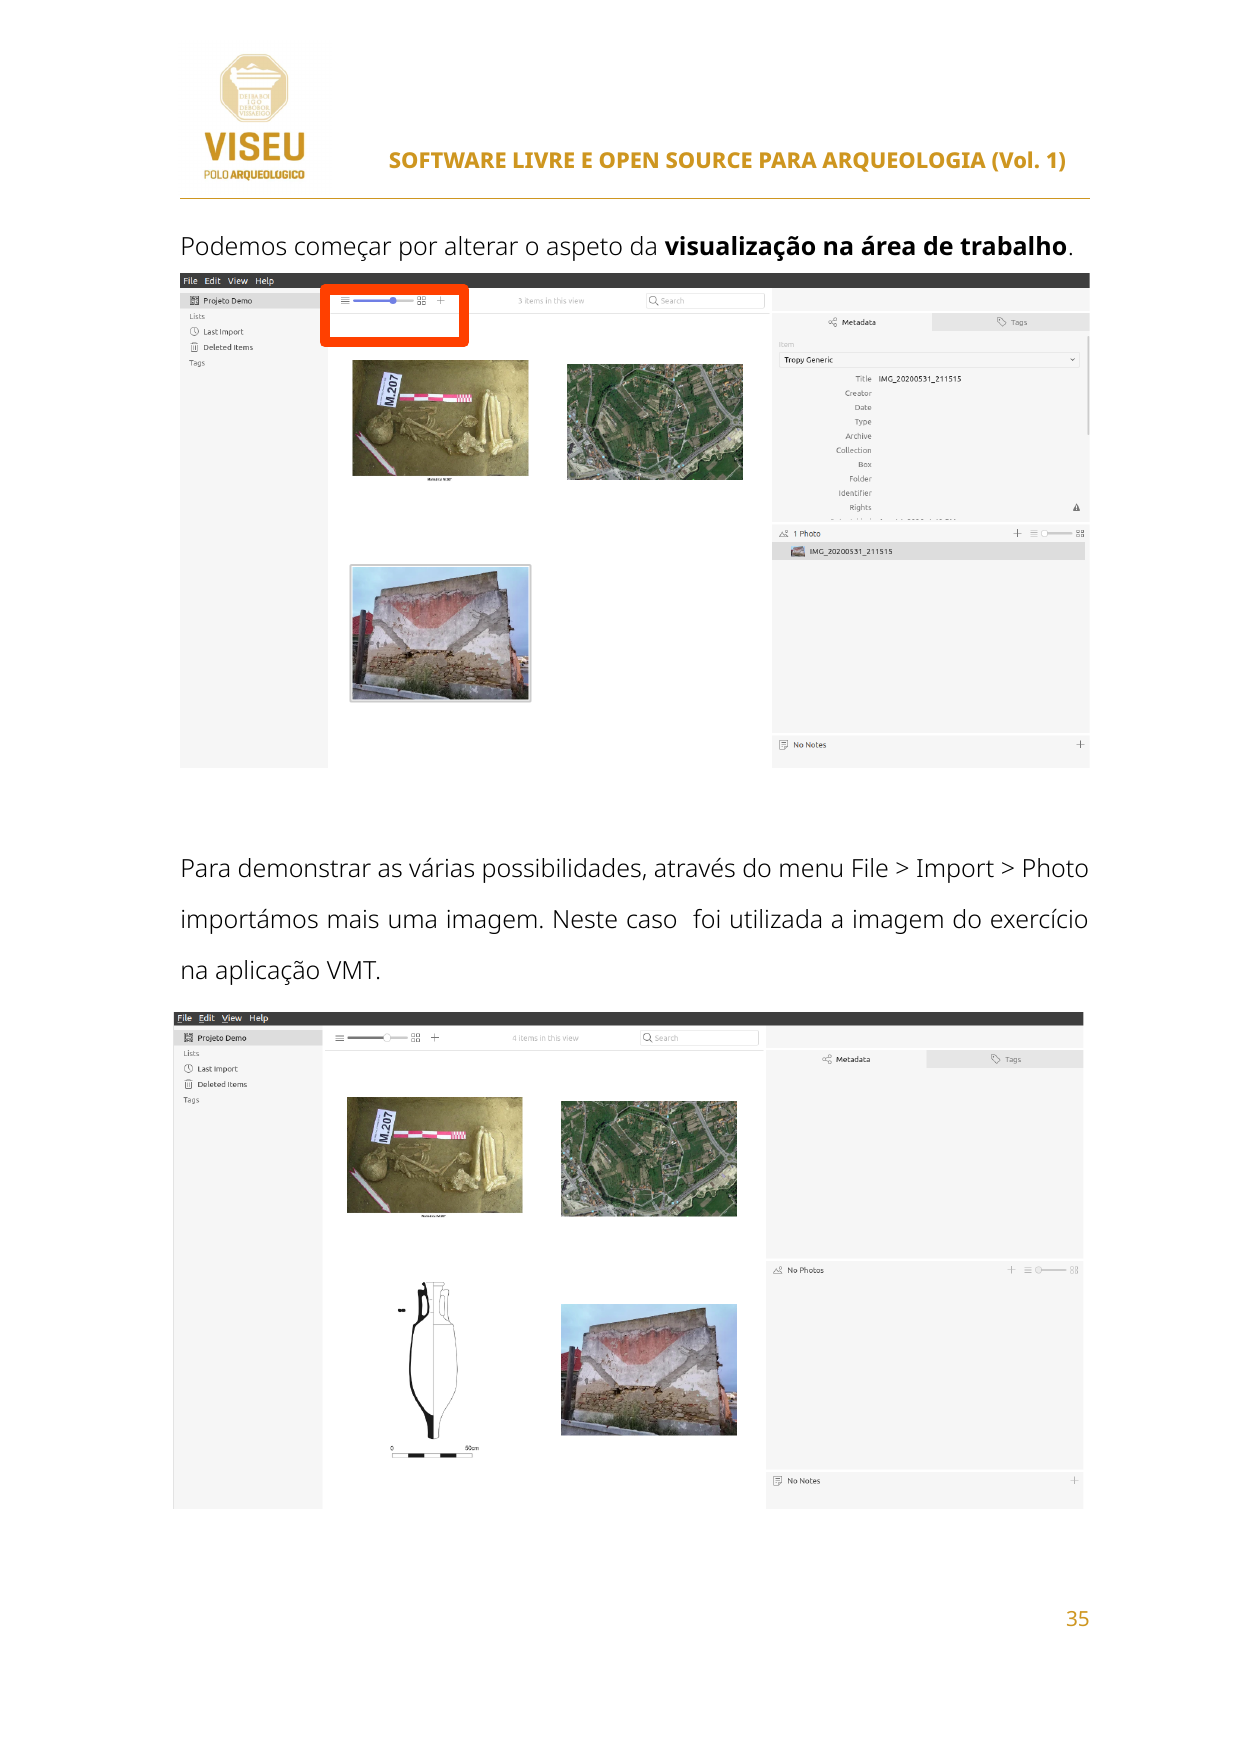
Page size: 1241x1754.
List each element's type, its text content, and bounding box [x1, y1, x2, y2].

picture [173, 1012, 1084, 1509]
subtitle Podemos começar por alterar o aspeto da visualização na área de trabalho. [180, 228, 1090, 262]
subtitle Para demonstrar as várias possibilidades, através do menu File > Import > Photo importámos mais uma imagem. Neste caso foi utilizada a imagem do exercício na aplicação VMT. [180, 850, 1090, 987]
picture [180, 273, 1090, 768]
